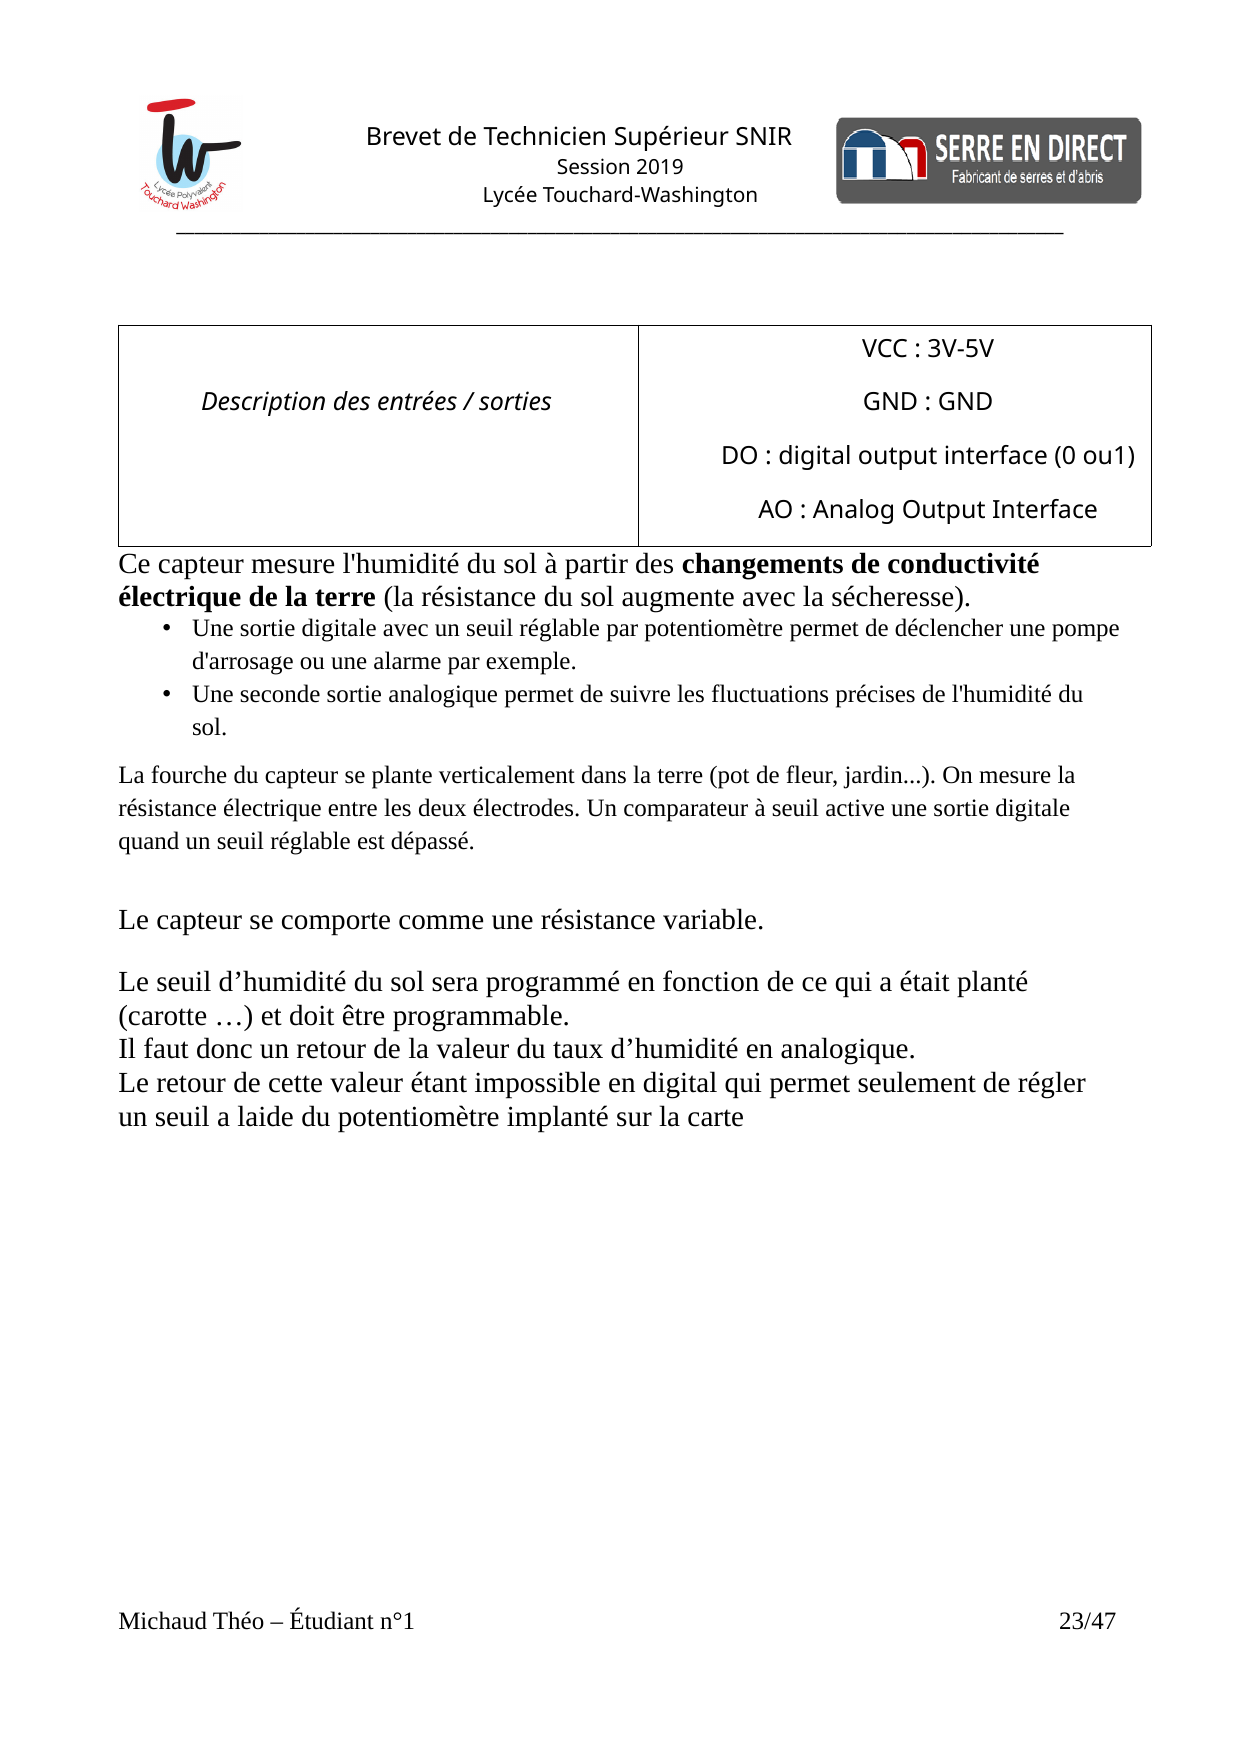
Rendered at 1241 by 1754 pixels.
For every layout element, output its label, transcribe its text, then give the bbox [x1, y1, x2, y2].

text Il faut donc un retour de la valeur du taux d’humidité en analogique. [118, 1032, 1122, 1065]
picture [831, 115, 1145, 208]
text Le seuil d’humidité du sol sera programmé en fonction de ce qui a était planté (carotte …) et doit être programmable. [118, 964, 1122, 1032]
table_cell VCC : 3V-5V GND : GND DO : digital output interface (0 ou1) AO : Analog Output Interface [639, 326, 1151, 546]
picture [138, 95, 243, 212]
table_cell Description des entrées / sorties [119, 326, 638, 546]
list Une sortie digitale avec un seuil réglable par potentiomètre permet de déclencher une pompe d'arrosage ou une alarme par exemple. [162, 613, 1122, 675]
list Une seconde sortie analogique permet de suivre les fluctuations précises de l'humidité du sol. [162, 679, 1122, 741]
text Ce capteur mesure l'humidité du sol à partir des changements de conductivité électrique de la terre (la résistance du sol augmente avec la sécheresse). [118, 547, 1122, 613]
text La fourche du capteur se plante verticalement dans la terre (pot de fleur, jardin...). On mesure la résistance électrique entre les deux électrodes. Un comparateur à seuil active une sortie digitale quand un seuil réglable est dépassé. [118, 760, 1122, 854]
text Le retour de cette valeur étant impossible en digital qui permet seulement de régler un seuil a laide du potentiomètre implanté sur la carte [118, 1065, 1122, 1132]
text Le capteur se comporte comme une résistance variable. [118, 902, 1122, 936]
